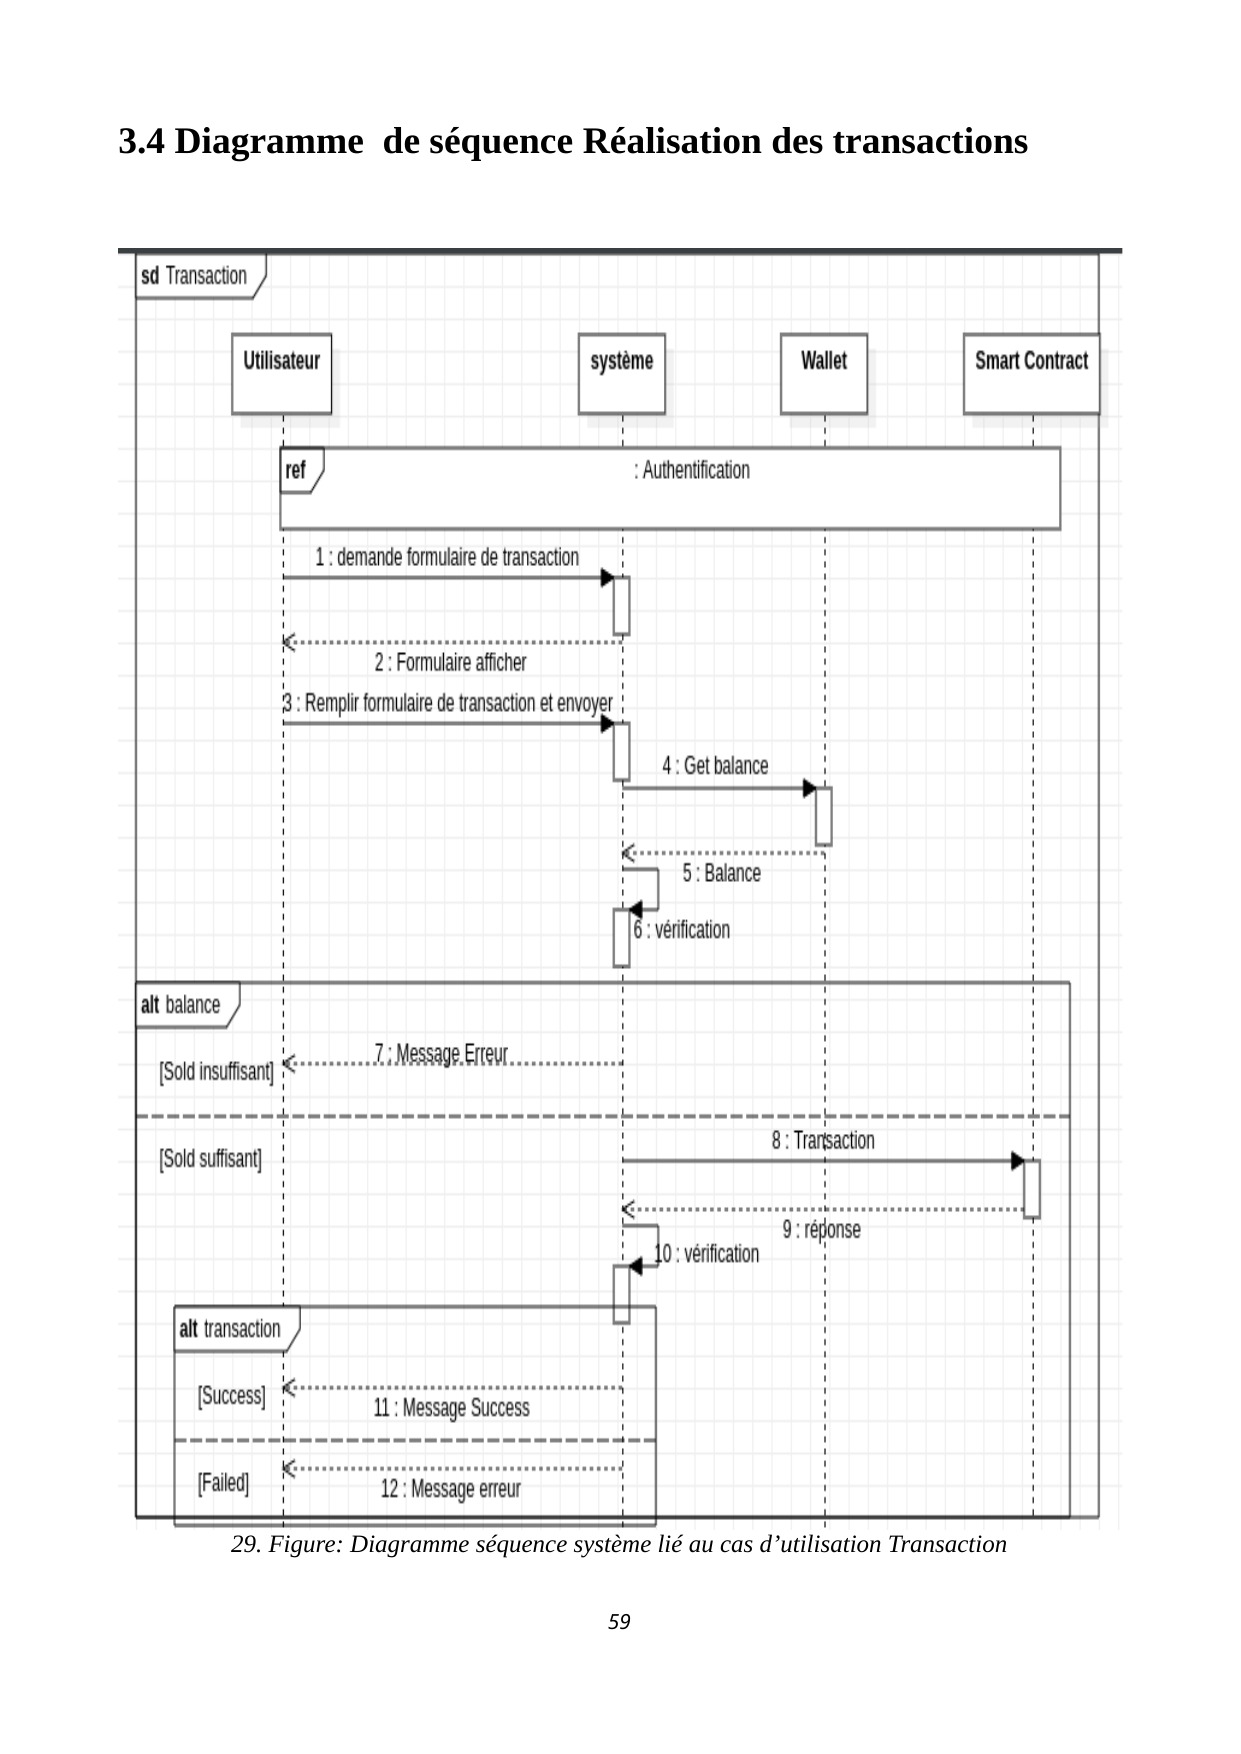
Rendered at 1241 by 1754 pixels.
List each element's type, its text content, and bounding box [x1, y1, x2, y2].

subtitle 3.4 Diagramme de séquence Réalisation des transactions [118, 118, 1122, 161]
picture [118, 248, 1123, 1530]
text 29. Figure: Diagramme séquence système lié au cas d’utilisation Transaction [118, 1530, 1122, 1558]
